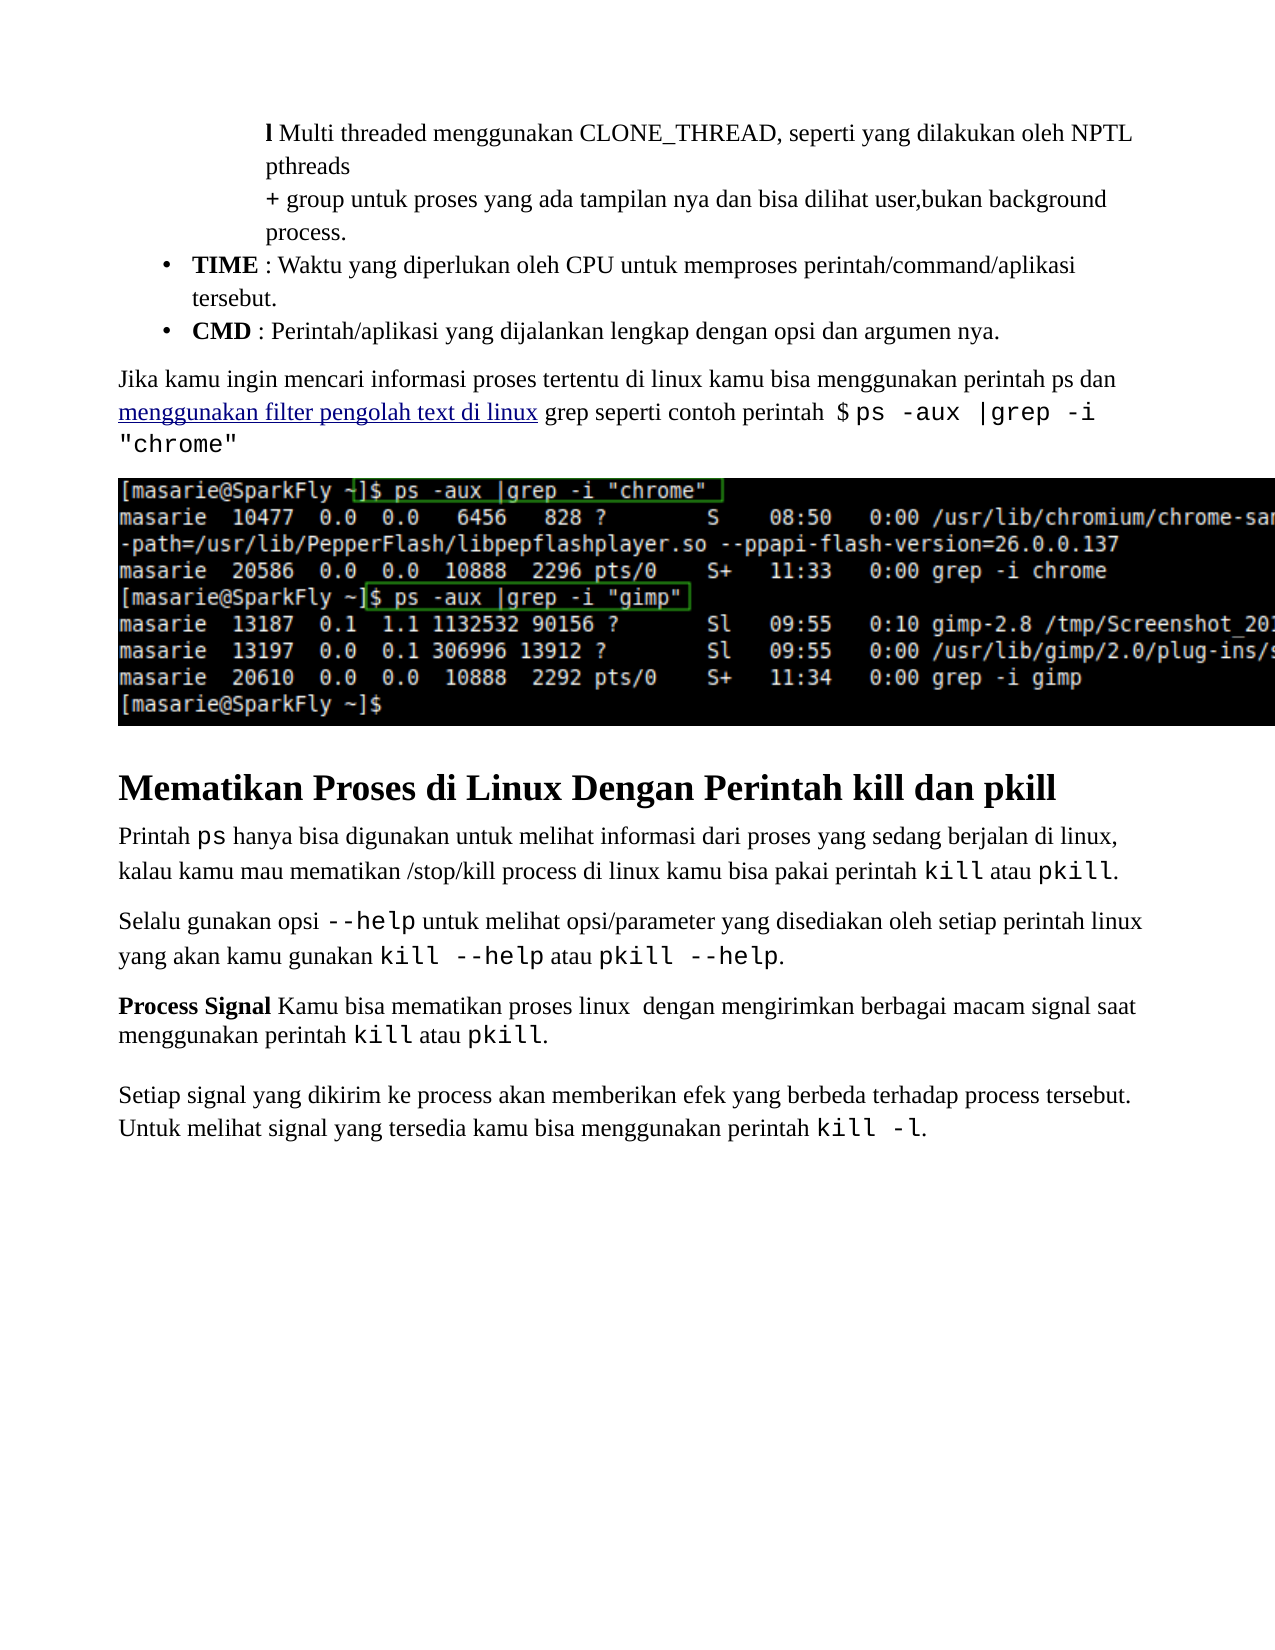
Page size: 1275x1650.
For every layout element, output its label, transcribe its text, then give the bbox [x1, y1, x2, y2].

text Setiap signal yang dikirim ke process akan memberikan efek yang berbeda terhadap process tersebut. Untuk melihat signal yang tersedia kamu bisa menggunakan perintah kill -l. [118, 1080, 1157, 1143]
list CMD : Perintah/aplikasi yang dijalankan lengkap dengan opsi dan argumen nya. [162, 316, 1157, 345]
list l Multi threaded menggunakan CLONE_THREAD, seperti yang dilakukan oleh NPTL pthreads + group untuk proses yang ada tampilan nya dan bisa dilihat user,bukan background process. [236, 118, 1157, 246]
list TIME : Waktu yang diperlukan oleh CPU untuk memproses perintah/command/aplikasi tersebut. [162, 250, 1157, 312]
text Process Signal Kamu bisa mematikan proses linux dengan mengirimkan berbagai macam signal saat menggunakan perintah kill atau pkill. [118, 991, 1157, 1051]
text Selalu gunakan opsi --help untuk melihat opsi/parameter yang disediakan oleh setiap perintah linux yang akan kamu gunakan kill --help atau pkill --help. [118, 906, 1157, 972]
text Jika kamu ingin mencari informasi proses tertentu di linux kamu bisa menggunakan perintah ps dan menggunakan filter pengolah text di linux grep seperti contoh perintah $ ps -aux |grep -i "chrome" [118, 364, 1157, 460]
subtitle Mematikan Proses di Linux Dengan Perintah kill dan pkill [118, 766, 1157, 809]
picture [118, 478, 1275, 726]
text Printah ps hanya bisa digunakan untuk melihat informasi dari proses yang sedang berjalan di linux, kalau kamu mau mematikan /stop/kill process di linux kamu bisa pakai perintah kill atau pkill. [118, 821, 1157, 887]
